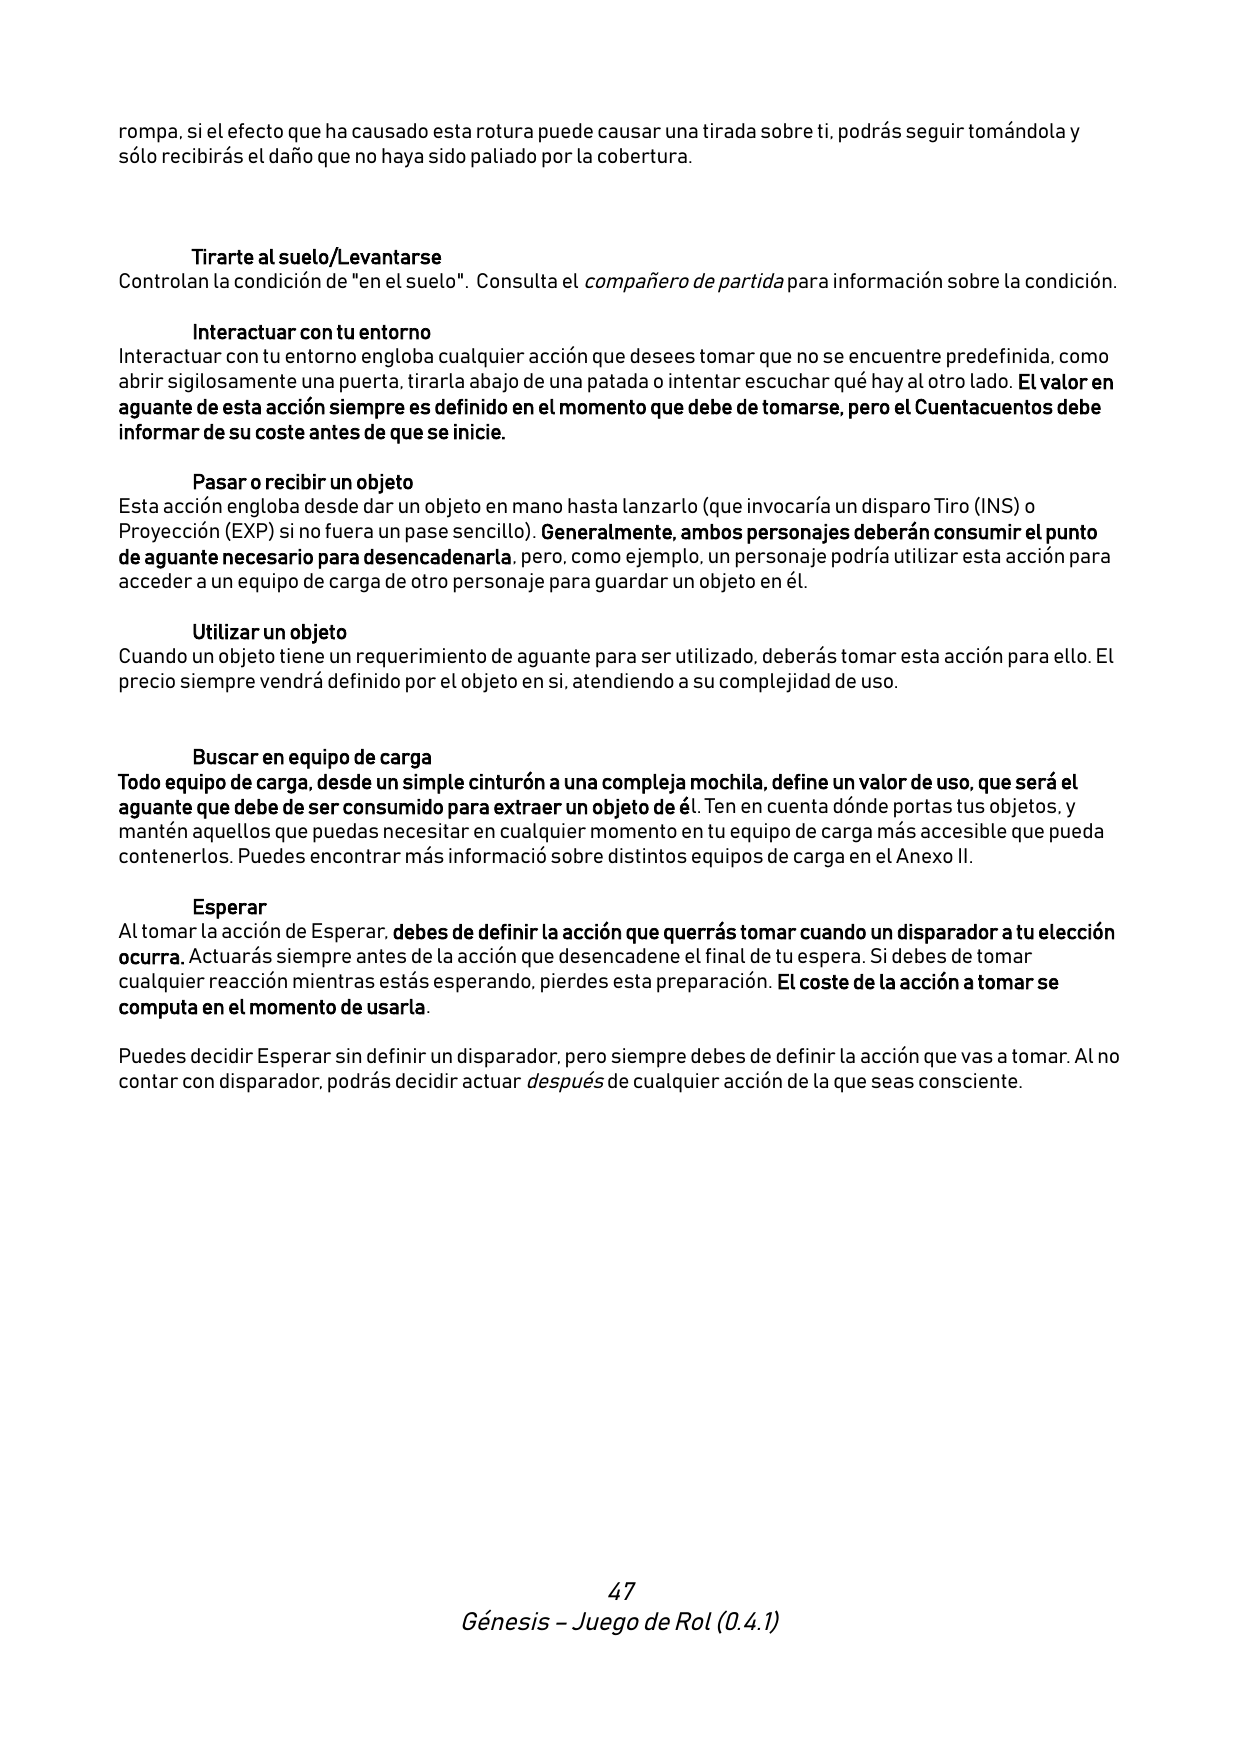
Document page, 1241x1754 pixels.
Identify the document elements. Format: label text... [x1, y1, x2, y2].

text Pasar o recibir un objeto [192, 468, 1122, 493]
text Utilizar un objeto [118, 618, 1122, 643]
text Puedes decidir Esperar sin definir un disparador, pero siempre debes de definir la acción que vas a tomar. Al no contar con disparador, podrás decidir actuar después de cualquier acción de la que seas consciente. [118, 1043, 1122, 1093]
text Tirarte al suelo/Levantarse [192, 243, 1122, 268]
text Cuando un objeto tiene un requerimiento de aguante para ser utilizado, deberás tomar esta acción para ello. El precio siempre vendrá definido por el objeto en si, atendiendo a su complejidad de uso. [118, 643, 1122, 693]
text Controlan la condición de "en el suelo". Consulta el compañero de partida para información sobre la condición. [118, 268, 1122, 293]
text Esperar [192, 893, 1122, 918]
text Interactuar con tu entorno [192, 318, 1122, 343]
text Esta acción engloba desde dar un objeto en mano hasta lanzarlo (que invocaría un disparo Tiro (INS) o Proyección (EXP) si no fuera un pase sencillo). Generalmente, ambos personajes deberán consumir el punto de aguante necesario para desencadenarla, pero, como ejemplo, un personaje podría utilizar esta acción para acceder a un equipo de carga de otro personaje para guardar un objeto en él. [118, 493, 1122, 593]
text Buscar en equipo de carga [192, 743, 1122, 768]
text rompa, si el efecto que ha causado esta rotura puede causar una tirada sobre ti, podrás seguir tomándola y sólo recibirás el daño que no haya sido paliado por la cobertura. [118, 118, 1122, 168]
text Todo equipo de carga, desde un simple cinturón a una compleja mochila, define un valor de uso, que será el aguante que debe de ser consumido para extraer un objeto de él. Ten en cuenta dónde portas tus objetos, y mantén aquellos que puedas necesitar en cualquier momento en tu equipo de carga más accesible que pueda contenerlos. Puedes encontrar más informació sobre distintos equipos de carga en el Anexo II. [118, 768, 1122, 868]
text Al tomar la acción de Esperar, debes de definir la acción que querrás tomar cuando un disparador a tu elección ocurra. Actuarás siempre antes de la acción que desencadene el final de tu espera. Si debes de tomar cualquier reacción mientras estás esperando, pierdes esta preparación. El coste de la acción a tomar se computa en el momento de usarla. [118, 918, 1122, 1018]
text Interactuar con tu entorno engloba cualquier acción que desees tomar que no se encuentre predefinida, como abrir sigilosamente una puerta, tirarla abajo de una patada o intentar escuchar qué hay al otro lado. El valor en aguante de esta acción siempre es definido en el momento que debe de tomarse, pero el Cuentacuentos debe informar de su coste antes de que se inicie. [118, 343, 1122, 443]
